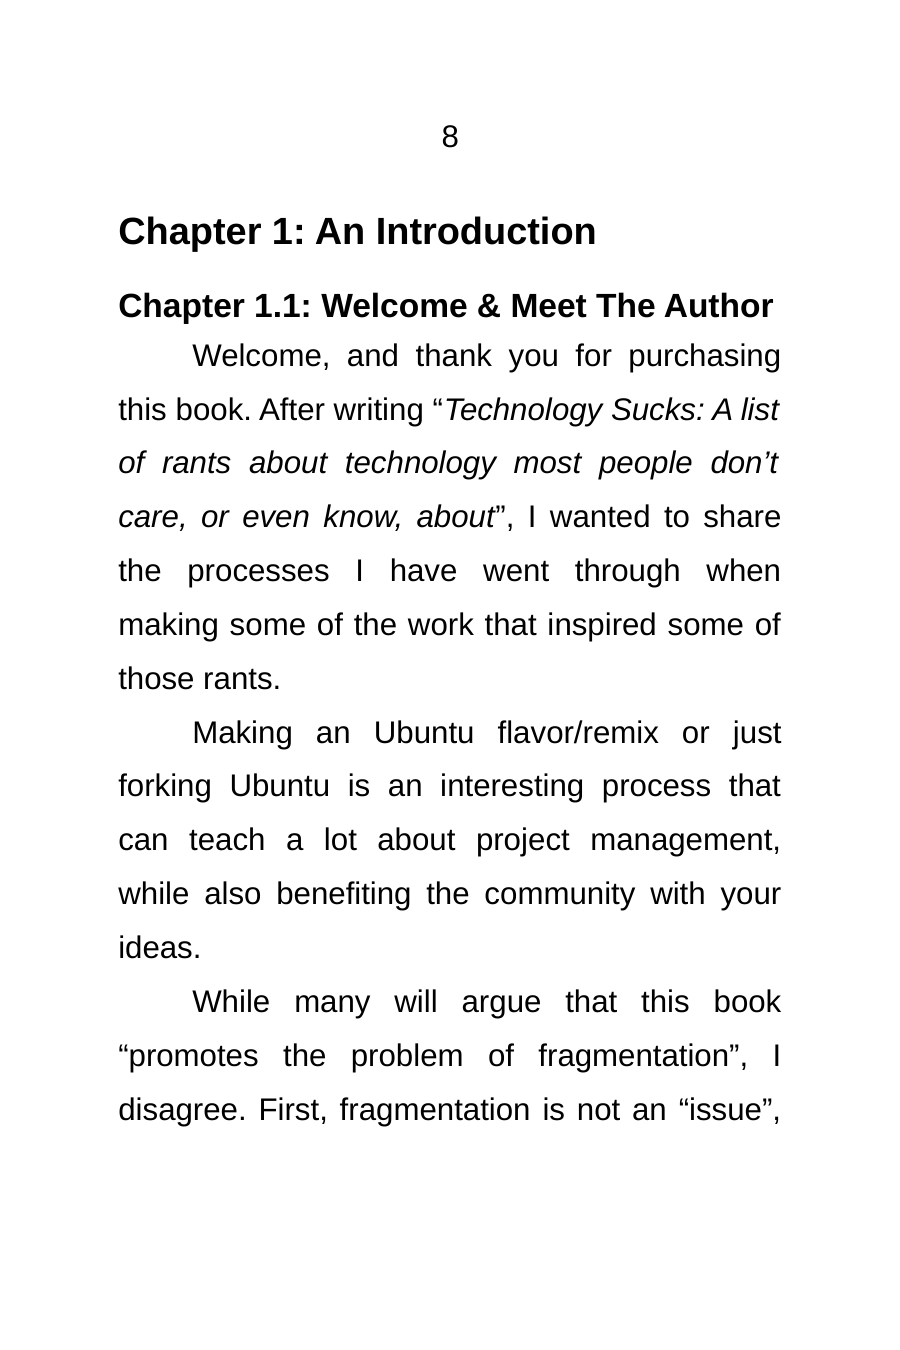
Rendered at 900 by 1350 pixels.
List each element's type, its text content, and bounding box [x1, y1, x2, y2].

subtitle Chapter 1.1: Welcome & Meet The Author [118, 286, 782, 324]
subtitle Chapter 1: An Introduction [118, 208, 782, 252]
text While many will argue that this book “promotes the problem of fragmentation”, I disagree. First, fragmentation is not an “issue”, [118, 983, 782, 1127]
text Welcome, and thank you for purchasing this book. After writing “Technology Sucks: A list of rants about technology most people don’t care, or even know, about”, I wanted to share the processes I have went through when making some of the work that inspired some of those rants. [118, 337, 782, 696]
text Making an Ubuntu flavor/remix or just forking Ubuntu is an interesting process that can teach a lot about project management, while also benefiting the community with your ideas. [118, 714, 782, 965]
